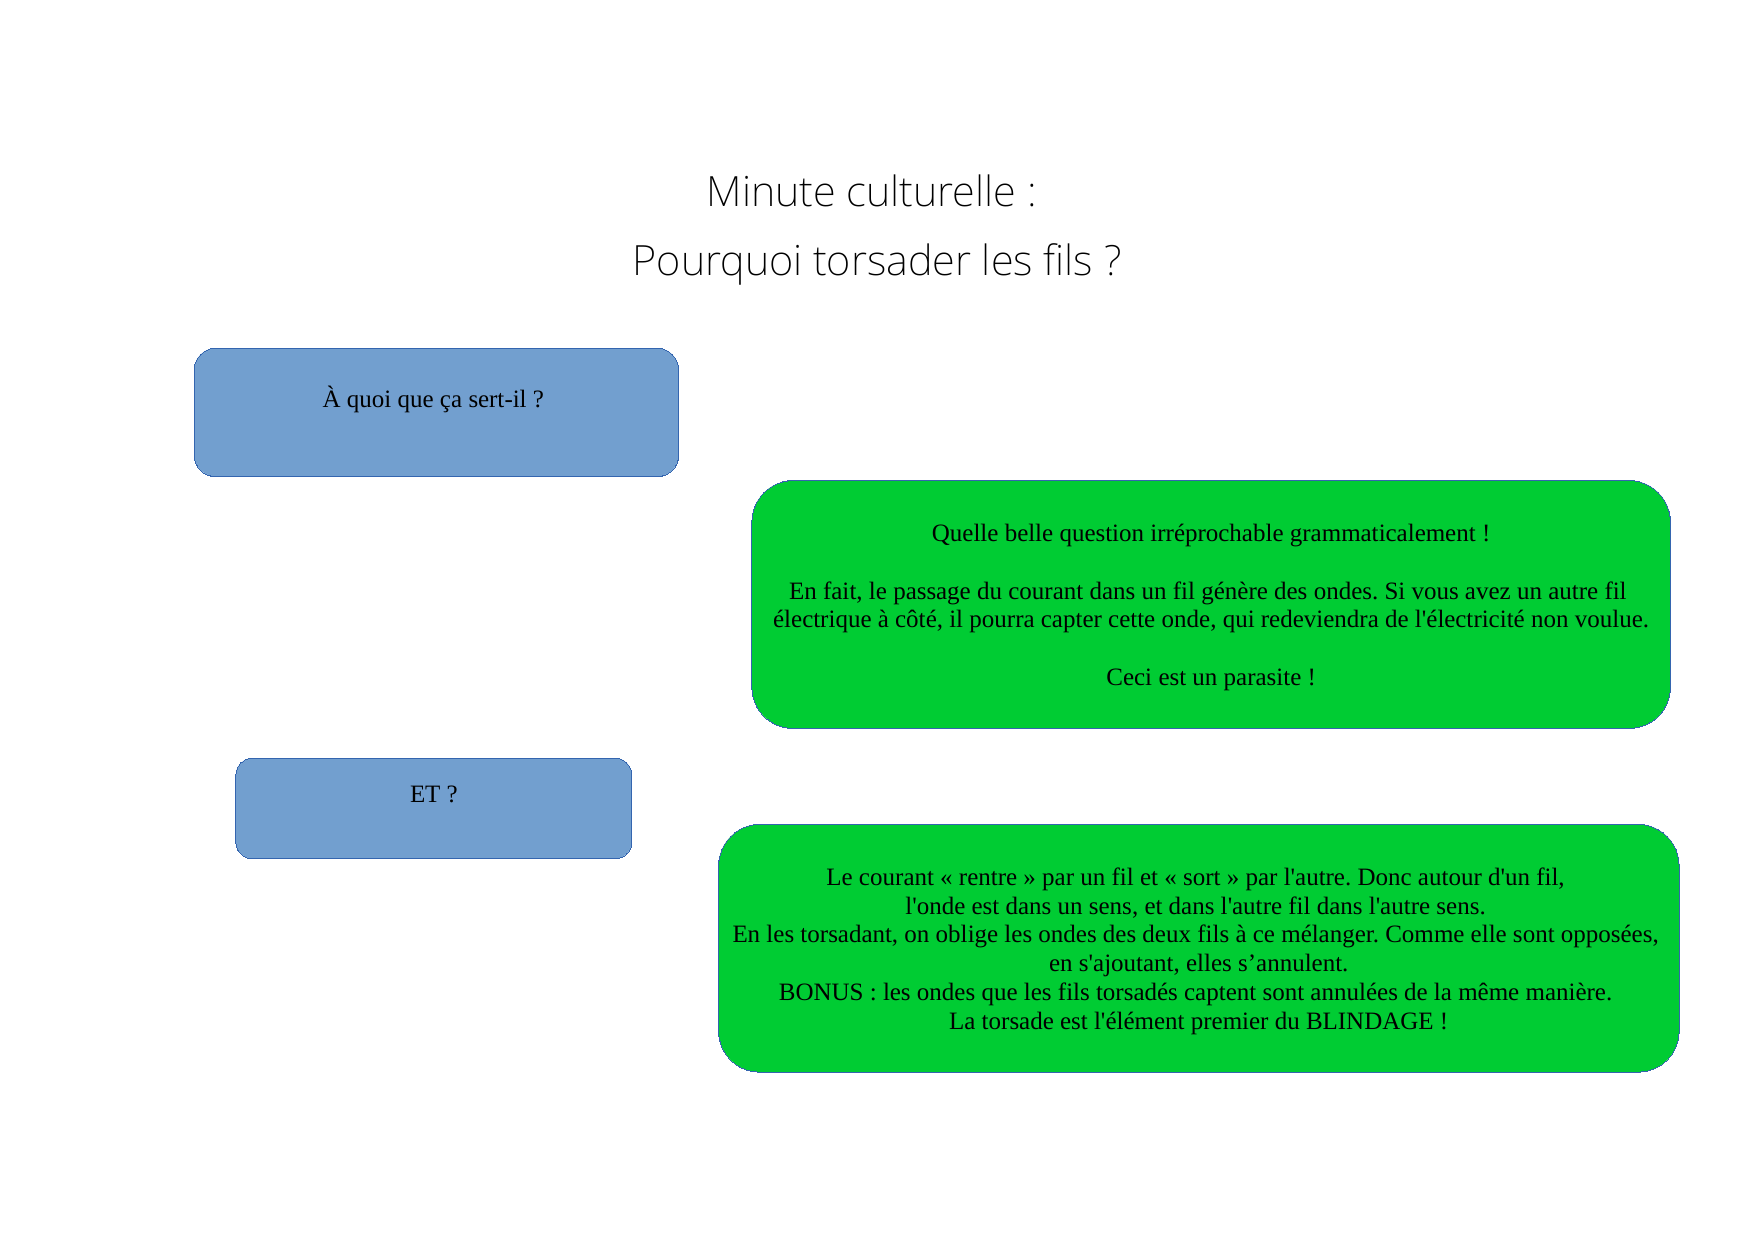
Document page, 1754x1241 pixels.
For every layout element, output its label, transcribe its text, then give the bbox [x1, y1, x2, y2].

text Minute culturelle : [118, 162, 1636, 219]
text Pourquoi torsader les fils ? [118, 231, 1636, 288]
